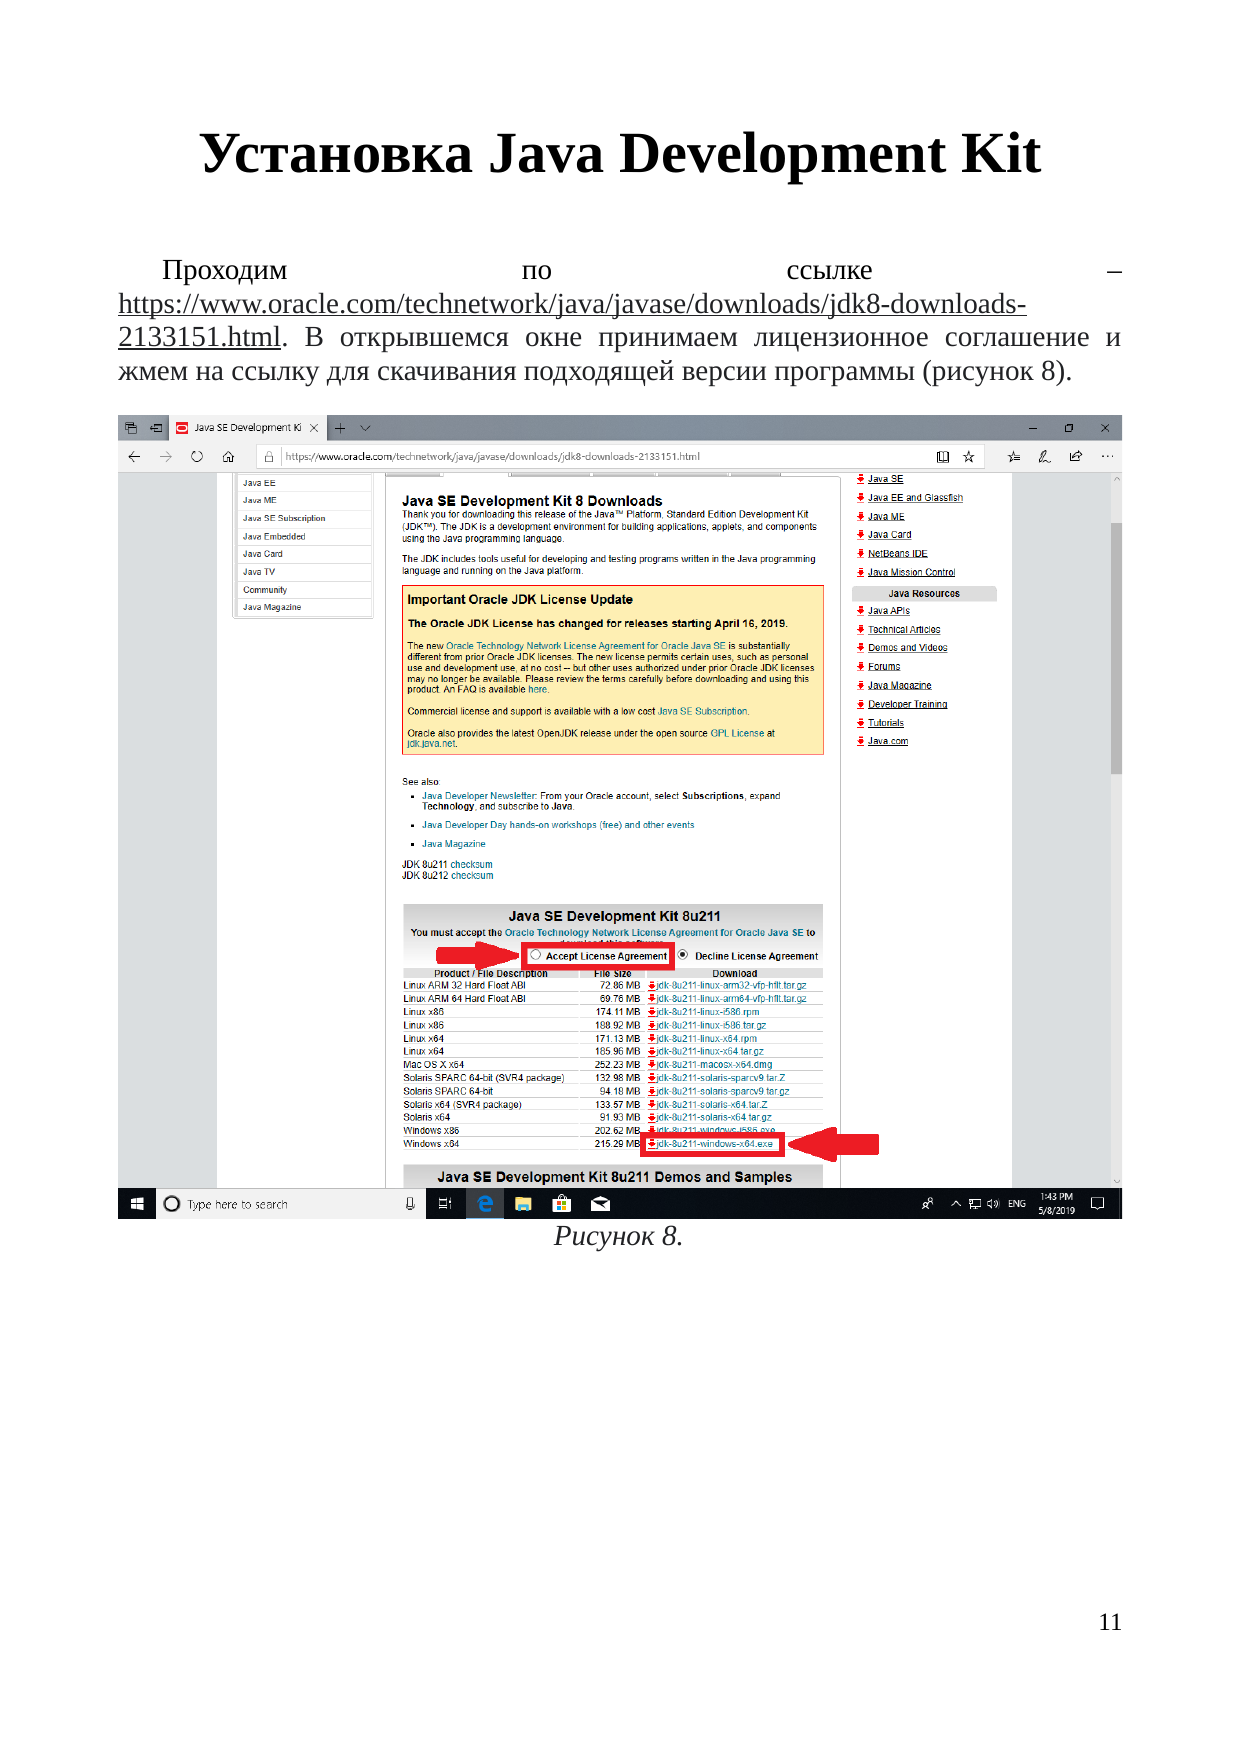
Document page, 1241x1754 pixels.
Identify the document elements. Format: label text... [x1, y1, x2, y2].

text Проходим по ссылке – https://www.oracle.com/technetwork/java/javase/downloads/jdk8-downloads-2133151.html. В открывшемся окне принимаем лицензионное соглашение и жмем на ссылку для скачивания подходящей версии программы (рисунок 8). [118, 252, 1122, 386]
text Рисунок 8. [118, 1219, 1122, 1252]
text Установка Java Development Kit [118, 118, 1122, 185]
picture [118, 415, 1123, 1219]
